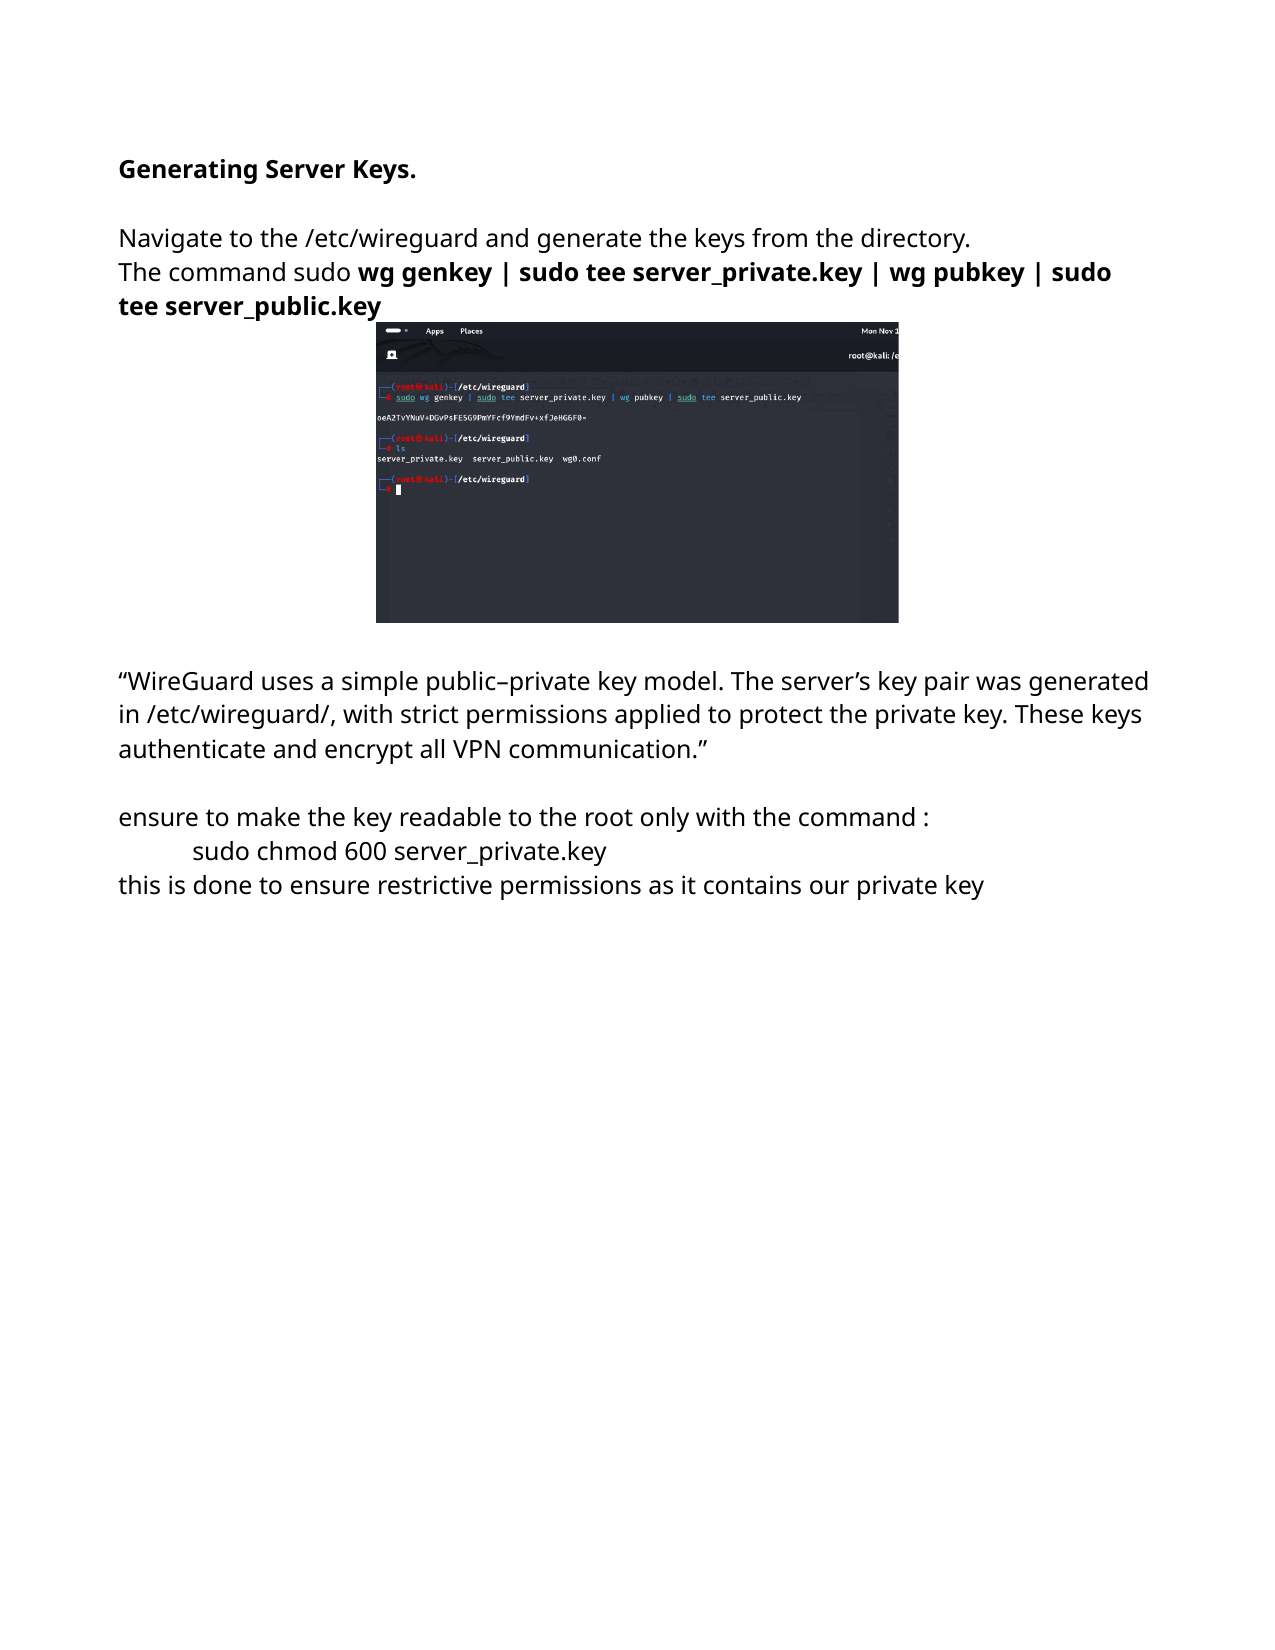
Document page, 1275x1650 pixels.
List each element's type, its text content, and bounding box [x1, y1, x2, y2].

text The command sudo wg genkey | sudo tee server_private.key | wg pubkey | sudo tee server_public.key [118, 254, 1157, 322]
text this is done to ensure restrictive permissions as it contains our private key [118, 867, 1157, 902]
text Navigate to the /etc/wireguard and generate the keys from the directory. [118, 220, 1157, 254]
text Generating Server Keys. [118, 152, 1157, 186]
text ensure to make the key readable to the root only with the command : [118, 799, 1157, 833]
text “WireGuard uses a simple public–private key model. The server’s key pair was generated in /etc/wireguard/, with strict permissions applied to protect the private key. These keys authenticate and encrypt all VPN communication.” [118, 663, 1157, 765]
text sudo chmod 600 server_private.key [118, 833, 1157, 867]
